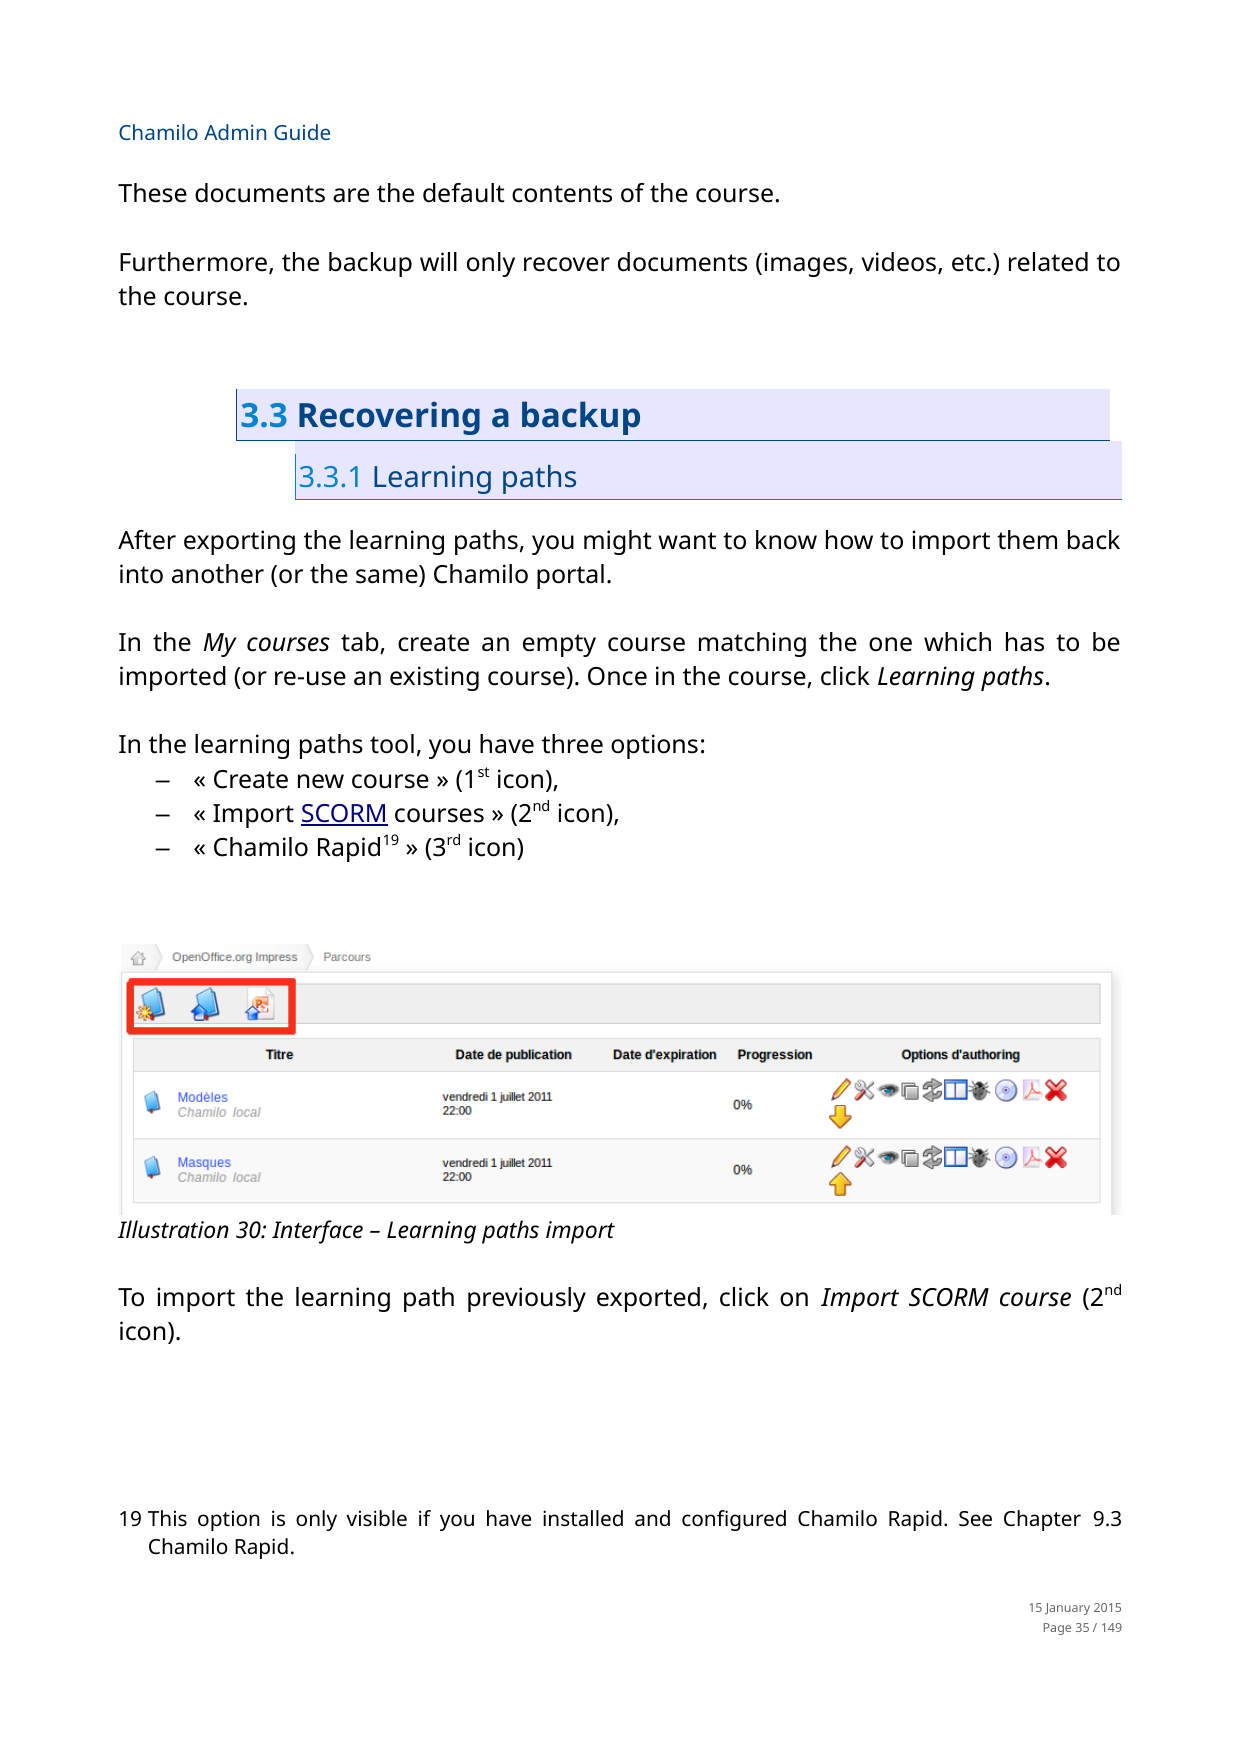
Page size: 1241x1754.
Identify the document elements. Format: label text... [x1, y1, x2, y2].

text These documents are the default contents of the course. [118, 176, 1122, 210]
list This option is only visible if you have installed and configured Chamilo Rapid. See Chapter 9.3 Chamilo Rapid. [118, 1504, 1122, 1561]
list « Chamilo Rapid » (3rd icon) [156, 829, 1122, 863]
text Furthermore, the backup will only recover documents (images, videos, etc.) related to the course. [118, 244, 1122, 312]
text In the My courses tab, create an empty course matching the one which has to be imported (or re-use an existing course). Once in the course, click Learning paths. [118, 625, 1122, 693]
text After exporting the learning paths, you might want to know how to import them back into another (or the same) Chamilo portal. [118, 523, 1122, 591]
picture [118, 944, 1123, 1215]
list « Import SCORM courses » (2nd icon), [156, 795, 1122, 829]
text Illustration 30: Interface – Learning paths import [118, 1215, 1122, 1245]
list « Create new course » (1st icon), [156, 761, 1122, 795]
subtitle Recovering a backup [237, 389, 1110, 440]
subtitle Learning paths [295, 453, 1122, 499]
text To import the learning path previously exported, click on Import SCORM course (2nd icon). [118, 1279, 1122, 1348]
text In the learning paths tool, you have three options: [118, 727, 1122, 761]
